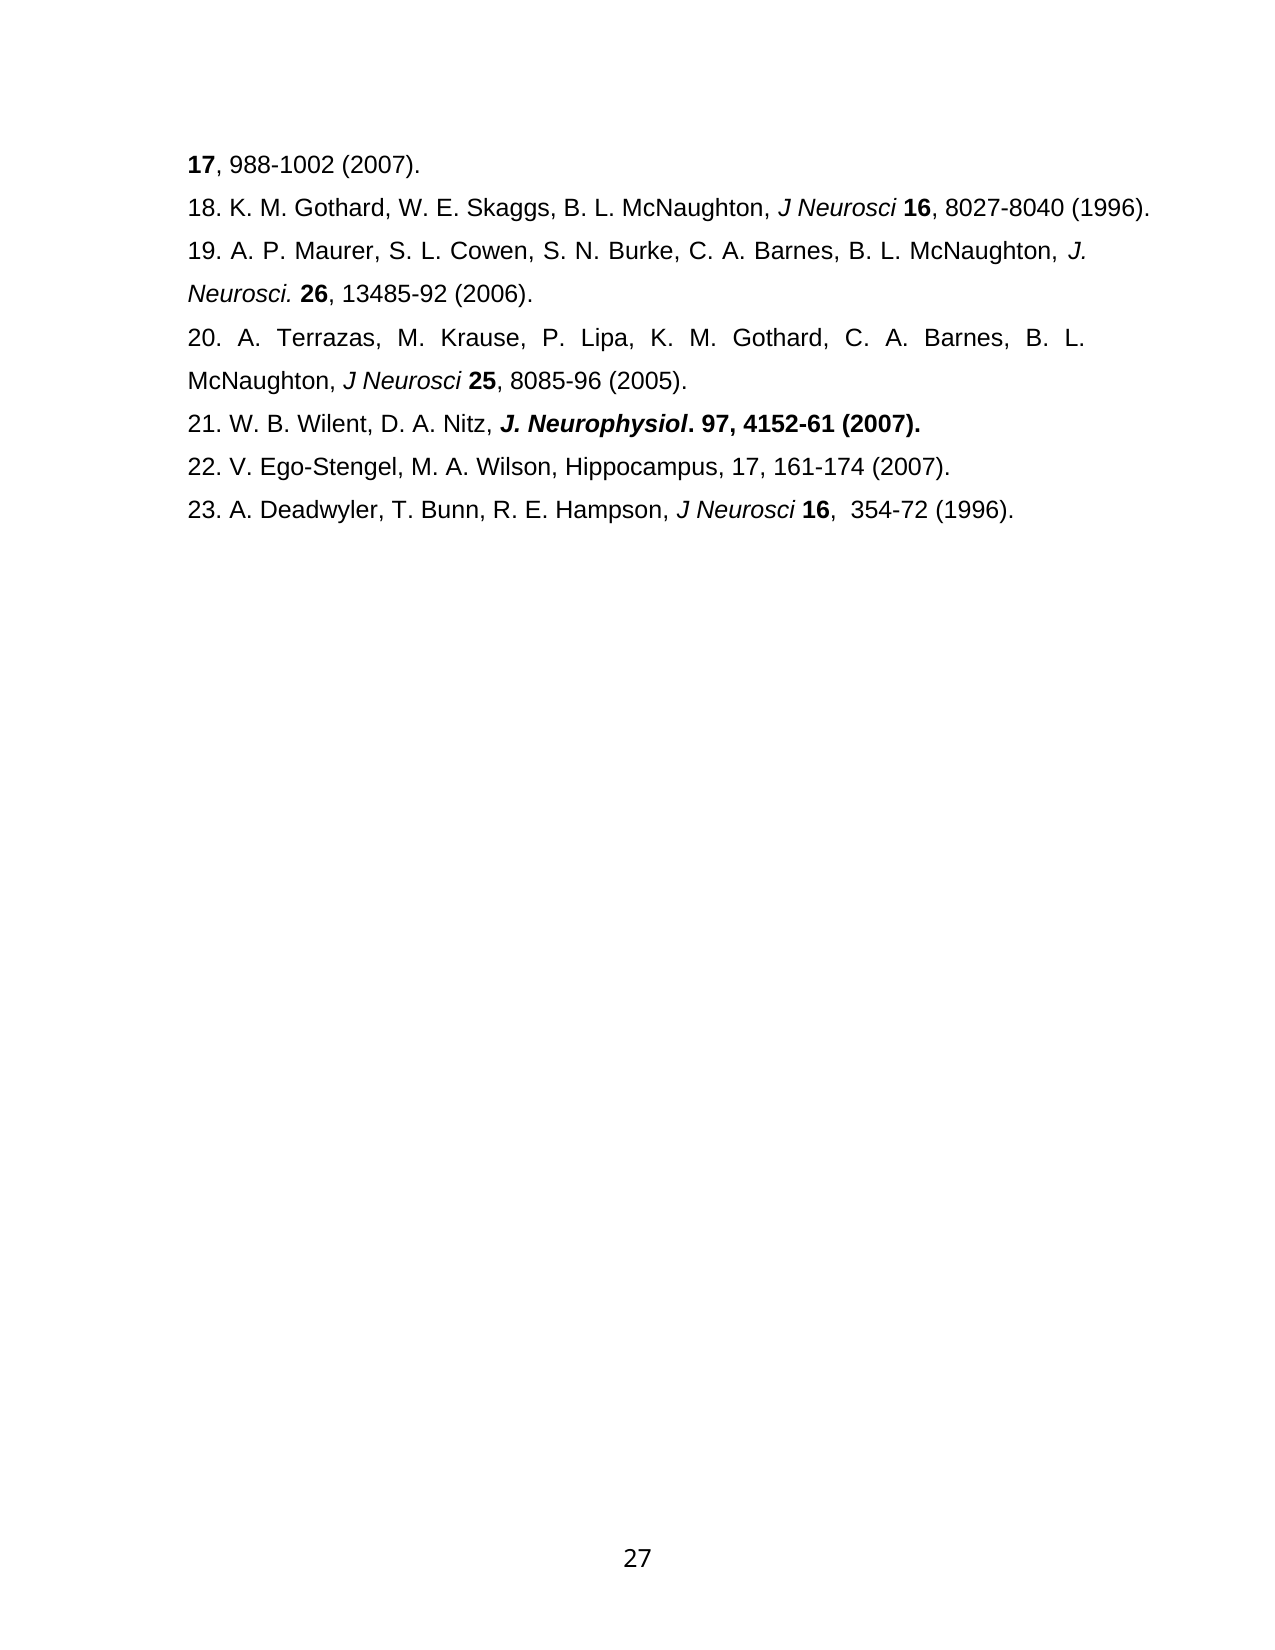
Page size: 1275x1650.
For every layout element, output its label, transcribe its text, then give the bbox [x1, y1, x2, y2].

subtitle 21. W. B. Wilent, D. A. Nitz, J. Neurophysiol. 97, 4152-61 (2007). [187, 409, 1162, 437]
text 19. A. P. Maurer, S. L. Cowen, S. N. Burke, C. A. Barnes, B. L. McNaughton, J. Neurosci. 26, 13485-92 (2006). [187, 236, 1087, 308]
text 17, 988-1002 (2007). [187, 150, 1087, 179]
text 18. K. M. Gothard, W. E. Skaggs, B. L. McNaughton, J Neurosci 16, 8027-8040 (1996). [187, 193, 1162, 222]
text 20. A. Terrazas, M. Krause, P. Lipa, K. M. Gothard, C. A. Barnes, B. L. McNaughton, J Neurosci 25, 8085-96 (2005). [187, 322, 1087, 394]
text 23. A. Deadwyler, T. Bunn, R. E. Hampson, J Neurosci 16, 354-72 (1996). [187, 495, 1162, 524]
text 22. V. Ego-Stengel, M. A. Wilson, Hippocampus, 17, 161-174 (2007). [187, 452, 1087, 481]
